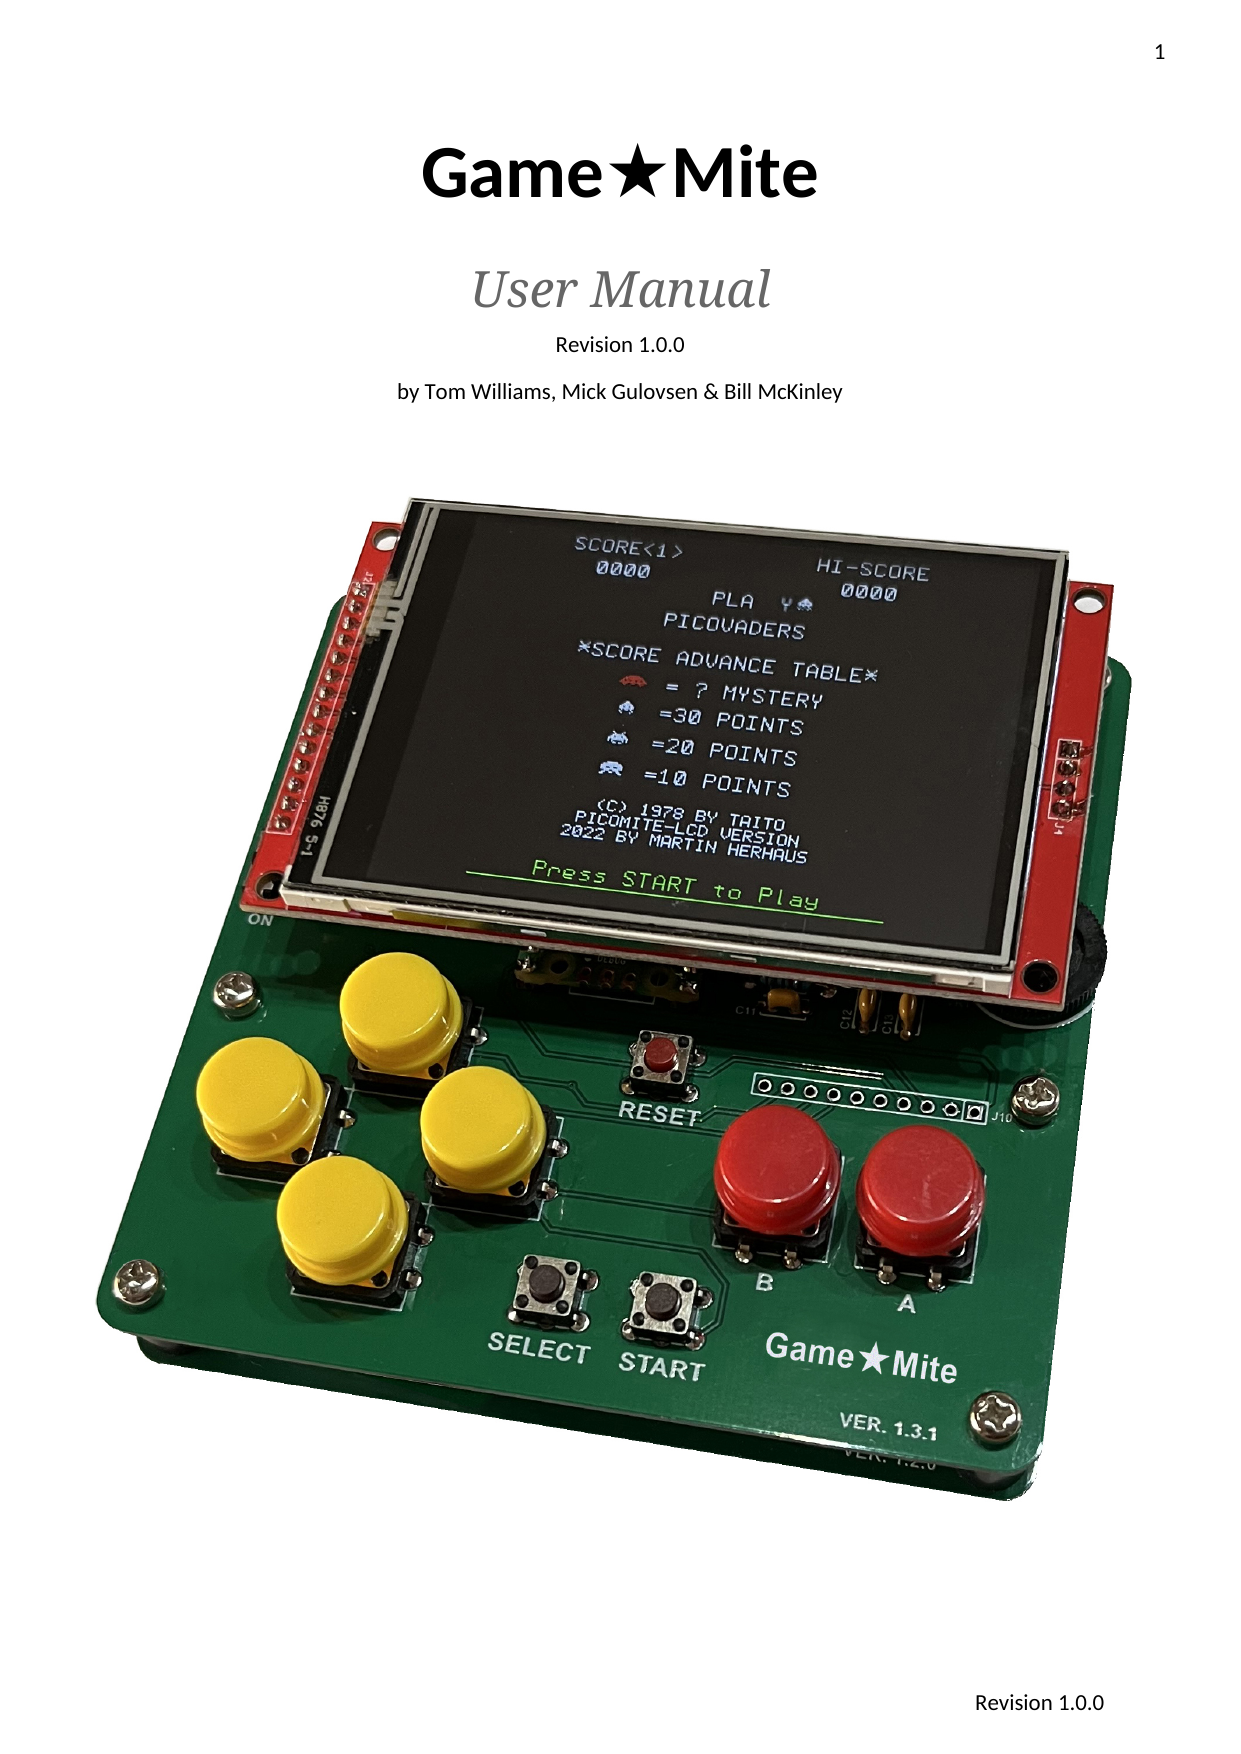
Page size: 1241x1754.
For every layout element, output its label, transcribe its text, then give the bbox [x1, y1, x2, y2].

text Revision 1.0.0 [75, 331, 1165, 358]
text by Tom Williams, Mick Gulovsen & Bill McKinley [75, 377, 1165, 405]
subtitle User Manual [75, 254, 1165, 322]
picture [75, 471, 1166, 1524]
title Game★Mite [75, 125, 1165, 217]
